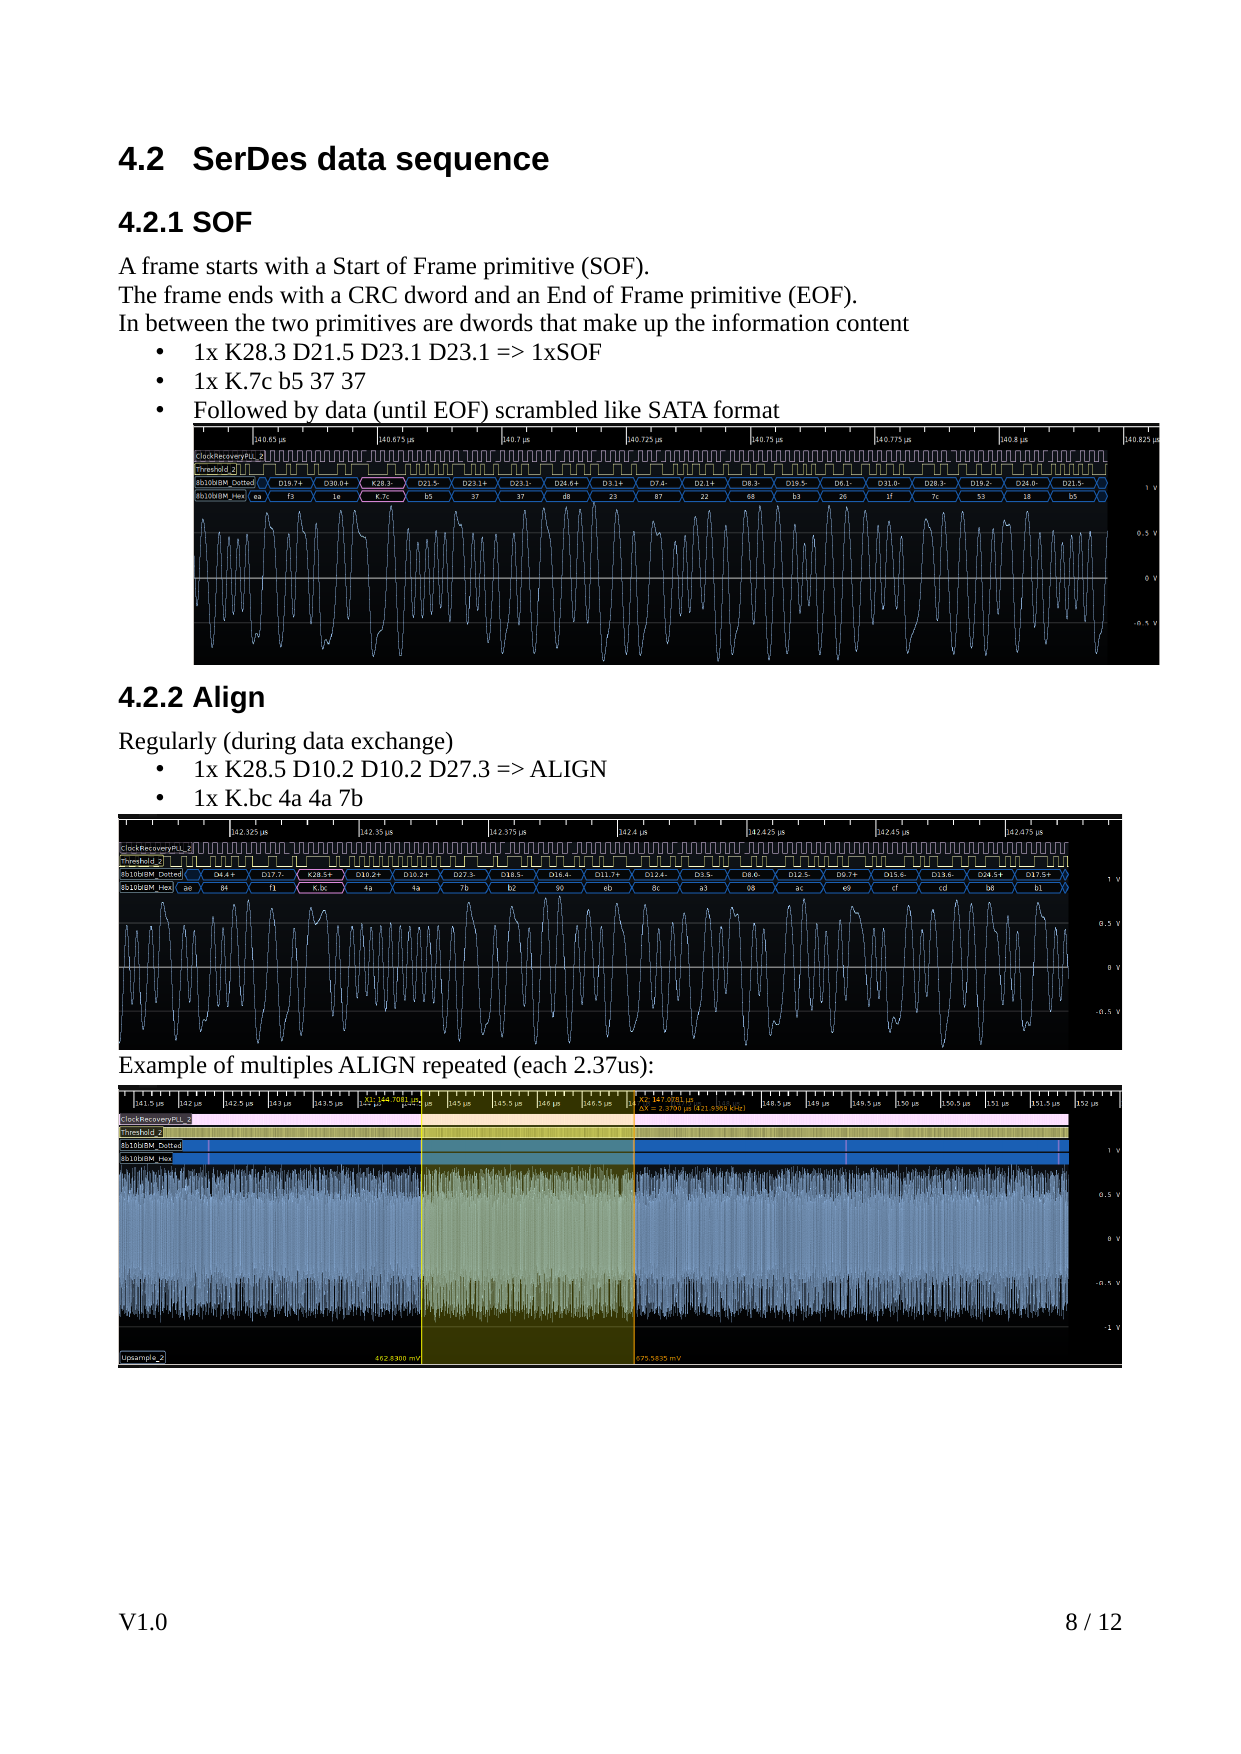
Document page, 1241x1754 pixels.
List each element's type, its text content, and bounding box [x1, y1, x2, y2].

subtitle Align [118, 679, 1122, 713]
text Regularly (during data exchange) [118, 726, 1122, 754]
subtitle SOF [118, 205, 1122, 238]
list Followed by data (until EOF) scrambled like SATA format [156, 395, 1122, 665]
picture [118, 814, 1123, 1050]
list 1x K.7c b5 37 37 [156, 366, 1122, 395]
text A frame starts with a Start of Frame primitive (SOF). [118, 251, 1122, 280]
text Example of multiples ALIGN repeated (each 2.37us): [118, 1050, 1122, 1079]
list 1x K28.5 D10.2 D10.2 D27.3 => ALIGN [156, 754, 1122, 783]
list 1x K28.3 D21.5 D23.1 D23.1 => 1xSOF [156, 337, 1122, 366]
list 1x K.bc 4a 4a 7b [156, 783, 1122, 812]
picture [193, 423, 1160, 665]
text The frame ends with a CRC dword and an End of Frame primitive (EOF). [118, 280, 1122, 308]
text In between the two primitives are dwords that make up the information content [118, 308, 1122, 337]
subtitle SerDes data sequence [118, 139, 1122, 178]
picture [118, 1085, 1122, 1368]
